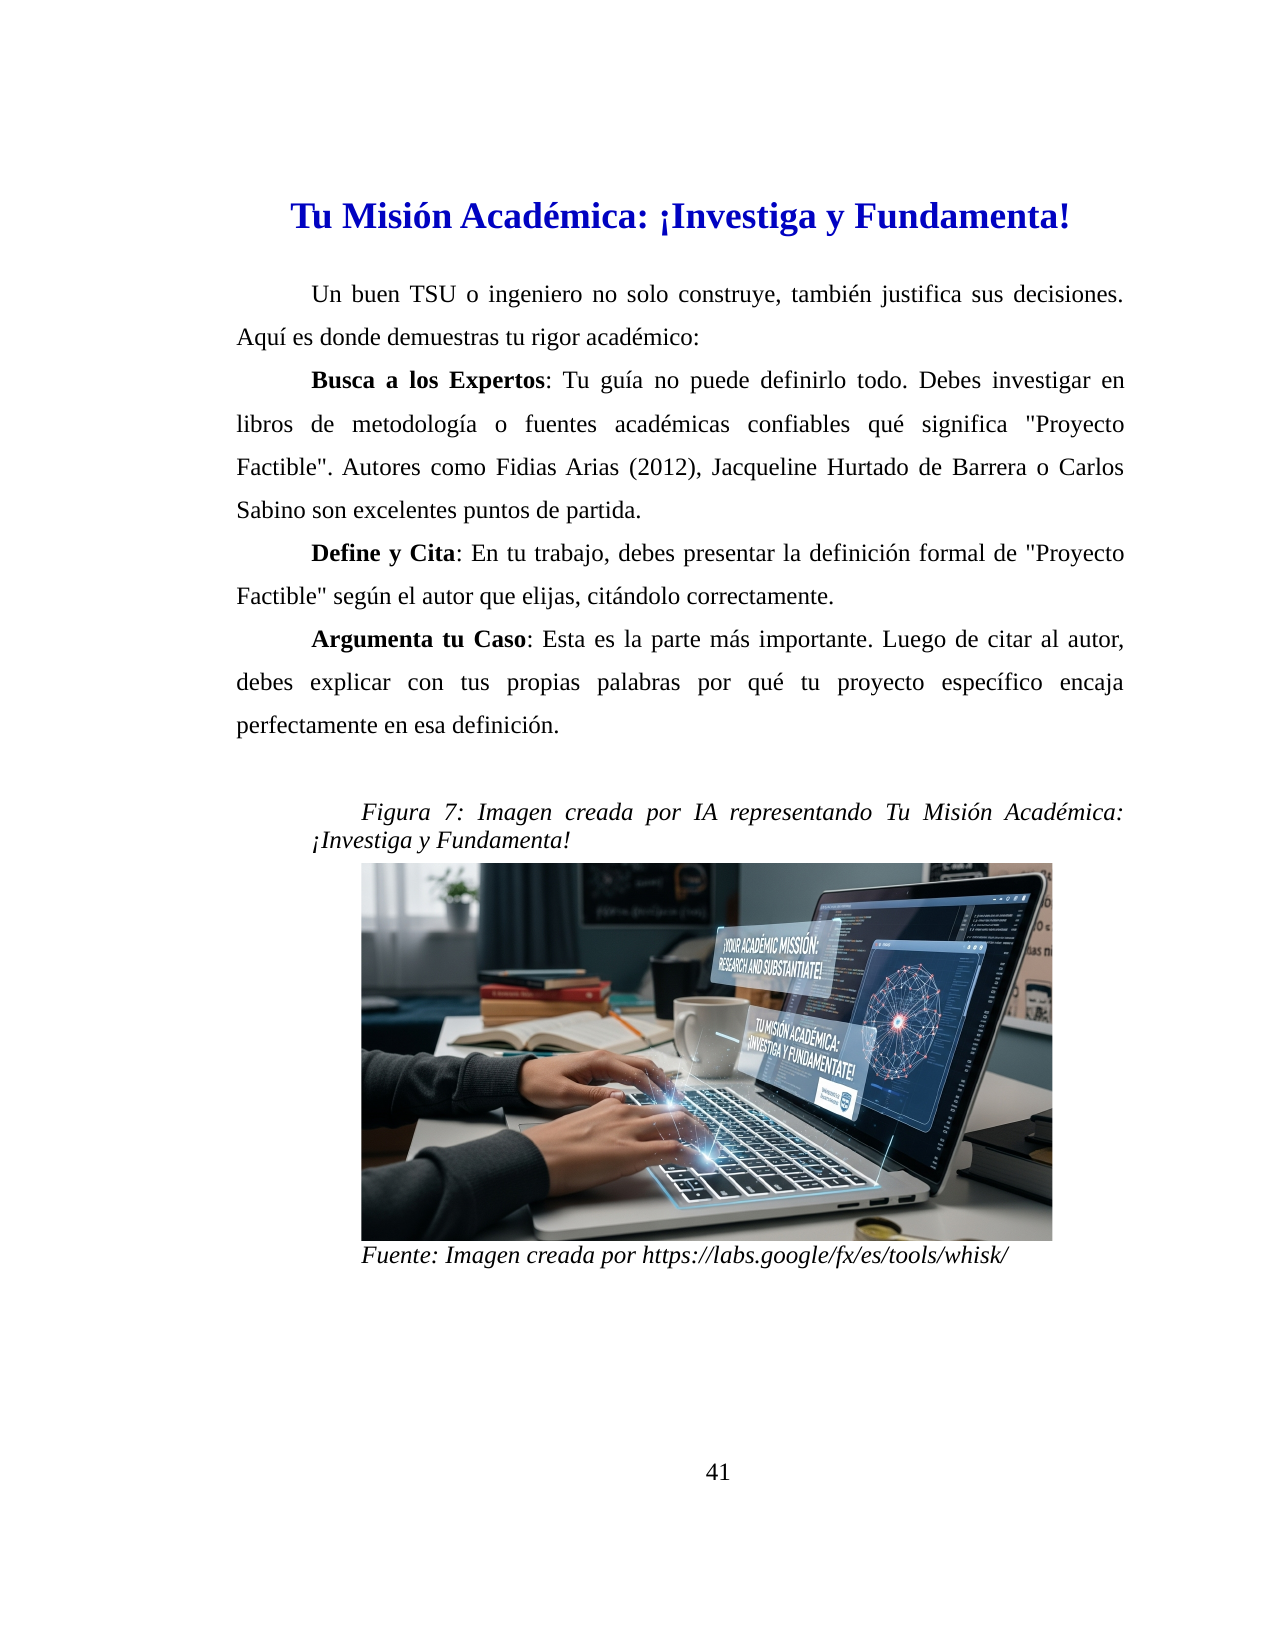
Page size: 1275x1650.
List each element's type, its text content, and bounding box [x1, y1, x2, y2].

text Argumenta tu Caso: Esta es la parte más importante. Luego de citar al autor, debes explicar con tus propias palabras por qué tu proyecto específico encaja perfectamente en esa definición. [236, 624, 1125, 739]
picture [361, 863, 1053, 1241]
text Figura 7: Imagen creada por IA representando Tu Misión Académica: ¡Investiga y Fundamenta! [311, 797, 1124, 854]
text Busca a los Expertos: Tu guía no puede definirlo todo. Debes investigar en libros de metodología o fuentes académicas confiables qué significa "Proyecto Factible". Autores como Fidias Arias (2012), Jacqueline Hurtado de Barrera o Carlos Sabino son excelentes puntos de partida. [236, 366, 1125, 524]
text Tu Misión Académica: ¡Investiga y Fundamenta! [236, 193, 1125, 236]
text Fuente: Imagen creada por https://labs.google/fx/es/tools/whisk/ [311, 1240, 1124, 1269]
text Define y Cita: En tu trabajo, debes presentar la definición formal de "Proyecto Factible" según el autor que elijas, citándolo correctamente. [236, 538, 1125, 610]
text Un buen TSU o ingeniero no solo construye, también justifica sus decisiones. Aquí es donde demuestras tu rigor académico: [236, 279, 1125, 351]
